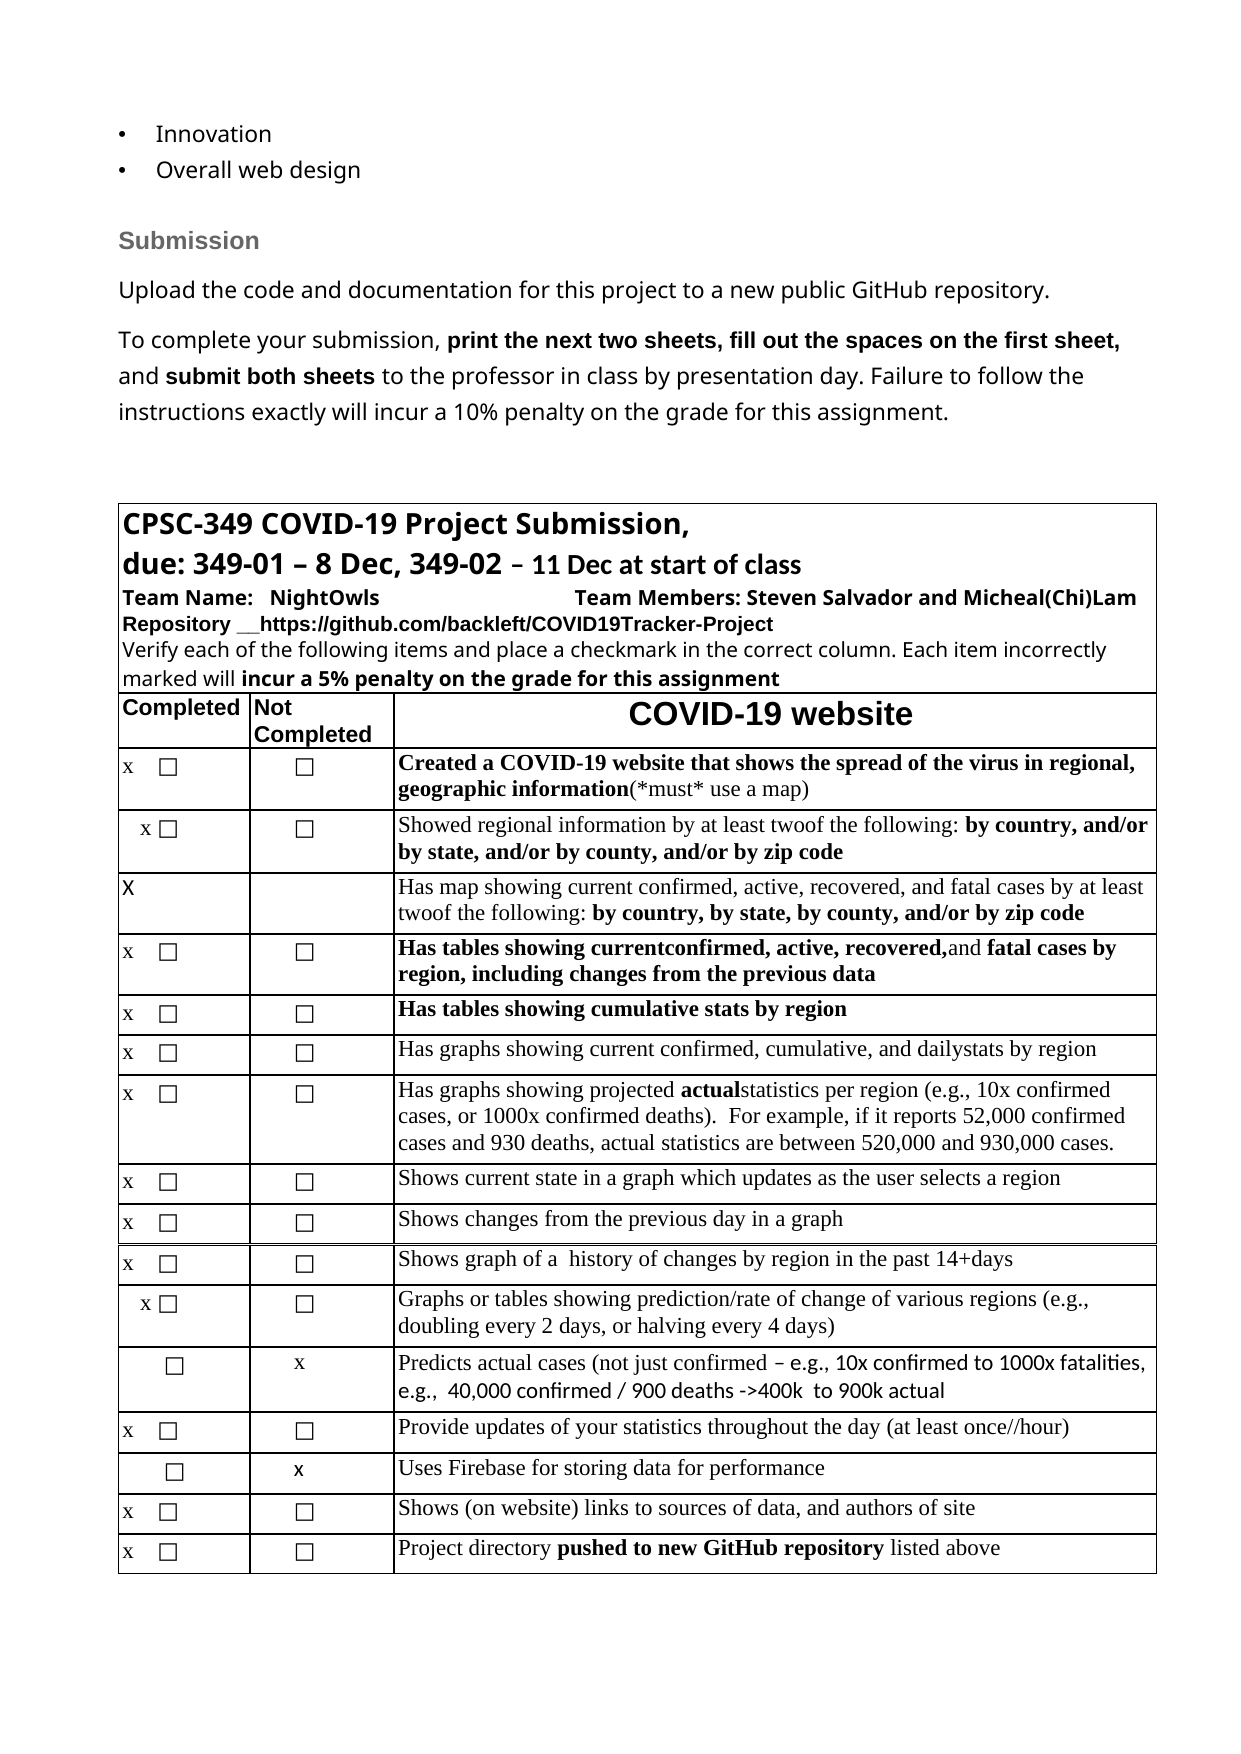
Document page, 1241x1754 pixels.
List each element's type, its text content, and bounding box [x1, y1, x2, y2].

table_cell □ [251, 1205, 393, 1243]
table_cell Not Completed [251, 694, 393, 747]
table_cell Showed regional information by at least twoof the following: by country, and/or by state, and/or by county, and/or by zip code [395, 811, 1156, 872]
table_cell □ [251, 1286, 393, 1346]
table_cell Shows current state in a graph which updates as the user selects a region [395, 1165, 1156, 1203]
text Submission [118, 226, 1122, 255]
table_cell x □ [119, 1165, 249, 1203]
table_cell COVID-19 website [395, 694, 1156, 747]
table_cell Has graphs showing current confirmed, cumulative, and dailystats by region [395, 1036, 1156, 1074]
text To complete your submission, print the next two sheets, fill out the spaces on the first sheet, and submit both sheets to the professor in class by presentation day. Failure to follow the instructions exactly will incur a 10% penalty on the grade for this assignment. [118, 324, 1122, 427]
table_cell x [251, 1348, 393, 1411]
table_cell □ [251, 1495, 393, 1533]
table_cell x □ [119, 811, 249, 872]
table_cell Has graphs showing projected actualstatistics per region (e.g., 10x confirmed cases, or 1000x confirmed deaths). For example, if it reports 52,000 confirmed cases and 930 deaths, actual statistics are between 520,000 and 930,000 cases. [395, 1076, 1156, 1163]
table_cell Graphs or tables showing prediction/rate of change of various regions (e.g., doubling every 2 days, or halving every 4 days) [395, 1286, 1156, 1346]
table_cell  □ [119, 1348, 249, 1411]
table_cell □ [251, 1165, 393, 1203]
table_cell Predicts actual cases (not just confirmed – e.g., 10x confirmed to 1000x fatalities, e.g., 40,000 confirmed / 900 deaths ->400k to 900k actual [395, 1348, 1156, 1411]
table_cell Created a COVID-19 website that shows the spread of the virus in regional, geographic information(*must* use a map) [395, 749, 1156, 809]
table_cell  □ [119, 1454, 249, 1493]
table_cell Project directory pushed to new GitHub repository listed above [395, 1535, 1156, 1573]
list Innovation [81, 118, 1122, 149]
table_cell □ [251, 749, 393, 809]
table_cell □ [251, 1036, 393, 1074]
table_cell Provide updates of your statistics throughout the day (at least once//hour) [395, 1413, 1156, 1452]
table_cell x □ [119, 1495, 249, 1533]
table_cell x [251, 1454, 393, 1493]
table_cell [251, 874, 393, 933]
table_cell x □ [119, 996, 249, 1034]
text Upload the code and documentation for this project to a new public GitHub repository. [118, 273, 1122, 305]
table_cell □ [251, 1246, 393, 1284]
table_cell x □ [119, 749, 249, 809]
table_cell x □ [119, 1413, 249, 1452]
list Overall web design [81, 154, 1122, 221]
table_cell □ [251, 935, 393, 994]
table_cell Shows (on website) links to sources of data, and authors of site [395, 1495, 1156, 1533]
table_cell X [119, 874, 249, 933]
table_cell Shows changes from the previous day in a graph [395, 1205, 1156, 1243]
table_cell x □ [119, 1286, 249, 1346]
table_cell □ [251, 996, 393, 1034]
table_cell Uses Firebase for storing data for performance [395, 1454, 1156, 1493]
table_cell x □ [119, 1205, 249, 1243]
table_cell x □ [119, 935, 249, 994]
table_header CPSC-349 COVID-19 Project Submission, due: 349-01 – 8 Dec, 349-02 – 11 Dec at start of class Team Name: NightOwls Team Members: Steven Salvador and Micheal(Chi)Lam Repository __https://github.com/backleft/COVID19Tracker-Project Verify each of the following items and place a checkmark in the correct column. Each item incorrectly marked will incur a 5% penalty on the grade for this assignment [119, 504, 1156, 692]
table_cell Has tables showing cumulative stats by region [395, 996, 1156, 1034]
table_cell Has tables showing currentconfirmed, active, recovered,and fatal cases by region, including changes from the previous data [395, 935, 1156, 994]
table_cell □ [251, 811, 393, 872]
table_cell Has map showing current confirmed, active, recovered, and fatal cases by at least twoof the following: by country, by state, by county, and/or by zip code [395, 874, 1156, 933]
table_cell x □ [119, 1246, 249, 1284]
table_cell □ [251, 1076, 393, 1163]
table_cell Shows graph of a history of changes by region in the past 14+days [395, 1246, 1156, 1284]
table_cell x □ [119, 1076, 249, 1163]
table_cell Completed [119, 694, 249, 747]
table_cell x □ [119, 1036, 249, 1074]
table_cell □ [251, 1413, 393, 1452]
table_cell □ [251, 1535, 393, 1573]
table_cell x □ [119, 1535, 249, 1573]
